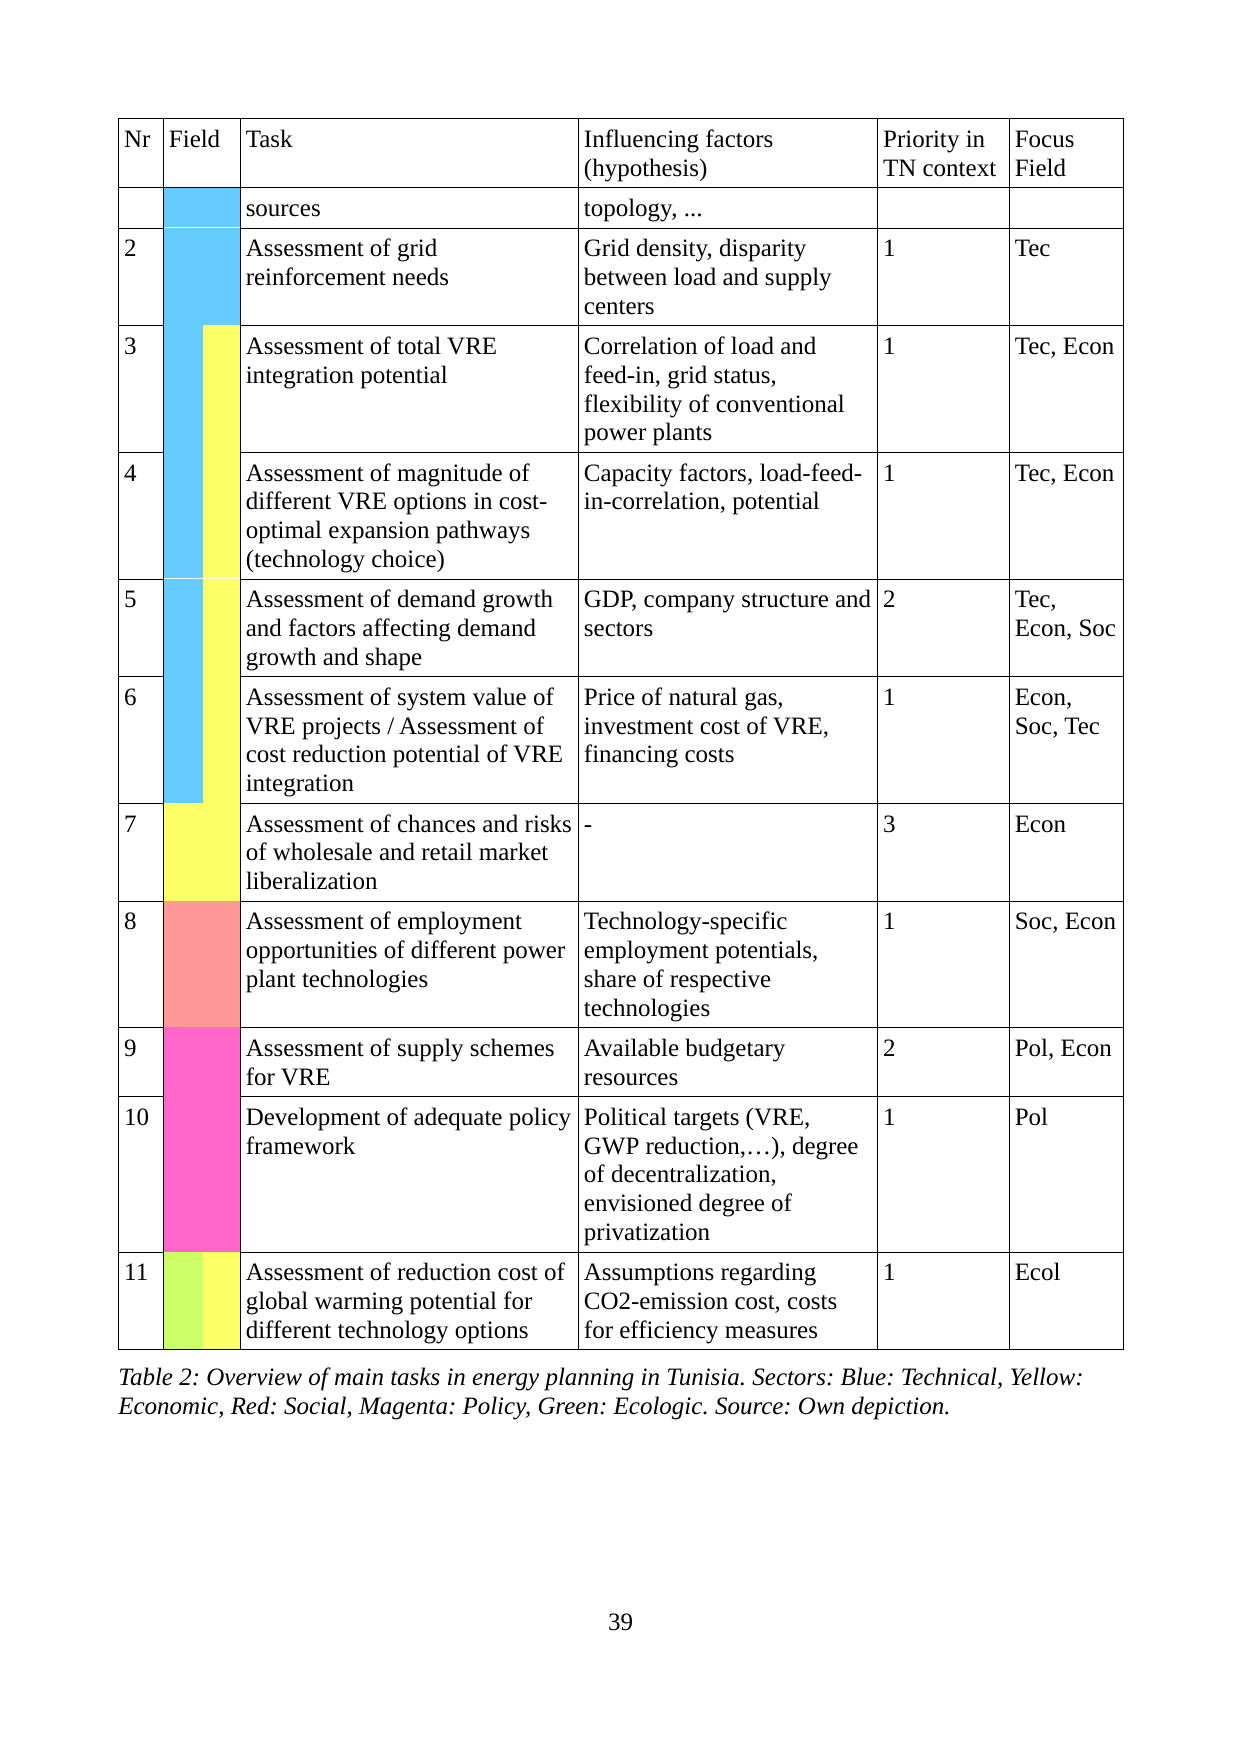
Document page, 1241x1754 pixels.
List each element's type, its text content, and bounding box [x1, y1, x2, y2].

table_cell [203, 325, 240, 452]
table_cell sources [241, 188, 578, 227]
table_cell [1010, 188, 1123, 227]
table_cell 2 [878, 1028, 1009, 1096]
table_cell [164, 803, 203, 901]
table_cell 3 [119, 326, 163, 452]
table_cell Econ, Soc, Tec [1010, 677, 1123, 803]
table_cell Development of adequate policy framework [241, 1097, 578, 1252]
table_cell [164, 325, 203, 452]
table_cell Assessment of reduction cost of global warming potential for different technology options [241, 1253, 578, 1349]
table_cell Econ [1010, 804, 1123, 901]
table_header Nr [119, 119, 163, 187]
table_cell [203, 803, 240, 901]
table_cell [203, 1252, 240, 1349]
table_cell 1 [878, 326, 1009, 452]
table_cell Political targets (VRE, GWP reduction,…), degree of decentralization, envisioned degree of privatization [579, 1097, 877, 1252]
table_cell [878, 188, 1009, 227]
table_cell [164, 452, 203, 578]
table_cell [203, 188, 240, 227]
table_cell 1 [878, 677, 1009, 803]
table_cell [164, 1252, 203, 1349]
table_cell 7 [119, 804, 163, 901]
table_header Task [241, 119, 578, 187]
table_cell [164, 676, 203, 803]
table_cell Soc, Econ [1010, 902, 1123, 1027]
table_cell [203, 579, 240, 676]
table_cell [164, 901, 203, 1027]
table_cell Tec, Econ [1010, 453, 1123, 578]
table_cell 2 [119, 229, 163, 325]
table_cell Tec [1010, 229, 1123, 325]
table_cell 5 [119, 580, 163, 676]
table_cell Assessment of grid reinforcement needs [241, 229, 578, 325]
table_cell [203, 1096, 240, 1252]
table_cell [203, 228, 240, 325]
table_cell 1 [878, 902, 1009, 1027]
table_cell Assessment of employment opportunities of different power plant technologies [241, 902, 578, 1027]
table_cell Available budgetary resources [579, 1028, 877, 1096]
table_cell 11 [119, 1253, 163, 1349]
table_header Priority in TN context [878, 119, 1009, 187]
table_cell 4 [119, 453, 163, 578]
table_header Focus Field [1010, 119, 1123, 187]
table_cell Tec, Econ [1010, 326, 1123, 452]
table_cell 10 [119, 1097, 163, 1252]
table_cell Assessment of system value of VRE projects / Assessment of cost reduction potential of VRE integration [241, 677, 578, 803]
table_cell 3 [878, 804, 1009, 901]
table_cell [203, 676, 240, 803]
table_cell GDP, company structure and sectors [579, 580, 877, 676]
table_cell [119, 188, 163, 227]
table_cell 1 [878, 453, 1009, 578]
table_cell Assessment of chances and risks of wholesale and retail market liberalization [241, 804, 578, 901]
table_cell 1 [878, 229, 1009, 325]
table_header Field [164, 119, 240, 187]
table_cell [203, 452, 240, 578]
table_cell [164, 1027, 203, 1096]
table_cell [164, 579, 203, 676]
text Table 2: Overview of main tasks in energy planning in Tunisia. Sectors: Blue: Technical, Yellow: Economic, Red: Social, Magenta: Policy, Green: Ecologic. Source: Own depiction. [118, 1362, 1122, 1419]
table_cell topology, ... [579, 188, 877, 227]
table_cell Assumptions regarding CO2-emission cost, costs for efficiency measures [579, 1253, 877, 1349]
table_cell Pol [1010, 1097, 1123, 1252]
table_cell [164, 1096, 203, 1252]
table_cell Capacity factors, load-feed-in-correlation, potential [579, 453, 877, 578]
table_cell 2 [878, 580, 1009, 676]
table_cell 1 [878, 1253, 1009, 1349]
table_cell Grid density, disparity between load and supply centers [579, 229, 877, 325]
table_cell Assessment of demand growth and factors affecting demand growth and shape [241, 580, 578, 676]
table_cell 6 [119, 677, 163, 803]
table_cell Correlation of load and feed-in, grid status, flexibility of conventional power plants [579, 326, 877, 452]
table_cell [203, 901, 240, 1027]
table_cell Assessment of total VRE integration potential [241, 326, 578, 452]
table_header Influencing factors (hypothesis) [579, 119, 877, 187]
table_cell Assessment of supply schemes for VRE [241, 1028, 578, 1096]
table_cell Assessment of magnitude of different VRE options in cost-optimal expansion pathways (technology choice) [241, 453, 578, 578]
table_cell [164, 228, 203, 325]
table_cell Pol, Econ [1010, 1028, 1123, 1096]
table_cell 8 [119, 902, 163, 1027]
table_cell [203, 1027, 240, 1096]
table_cell Tec, Econ, Soc [1010, 580, 1123, 676]
table_cell Price of natural gas, investment cost of VRE, financing costs [579, 677, 877, 803]
table_cell Ecol [1010, 1253, 1123, 1349]
table_cell Technology-specific employment potentials, share of respective technologies [579, 902, 877, 1027]
table_cell 1 [878, 1097, 1009, 1252]
table_cell 9 [119, 1028, 163, 1096]
table_cell [164, 188, 203, 227]
table_cell - [579, 804, 877, 901]
